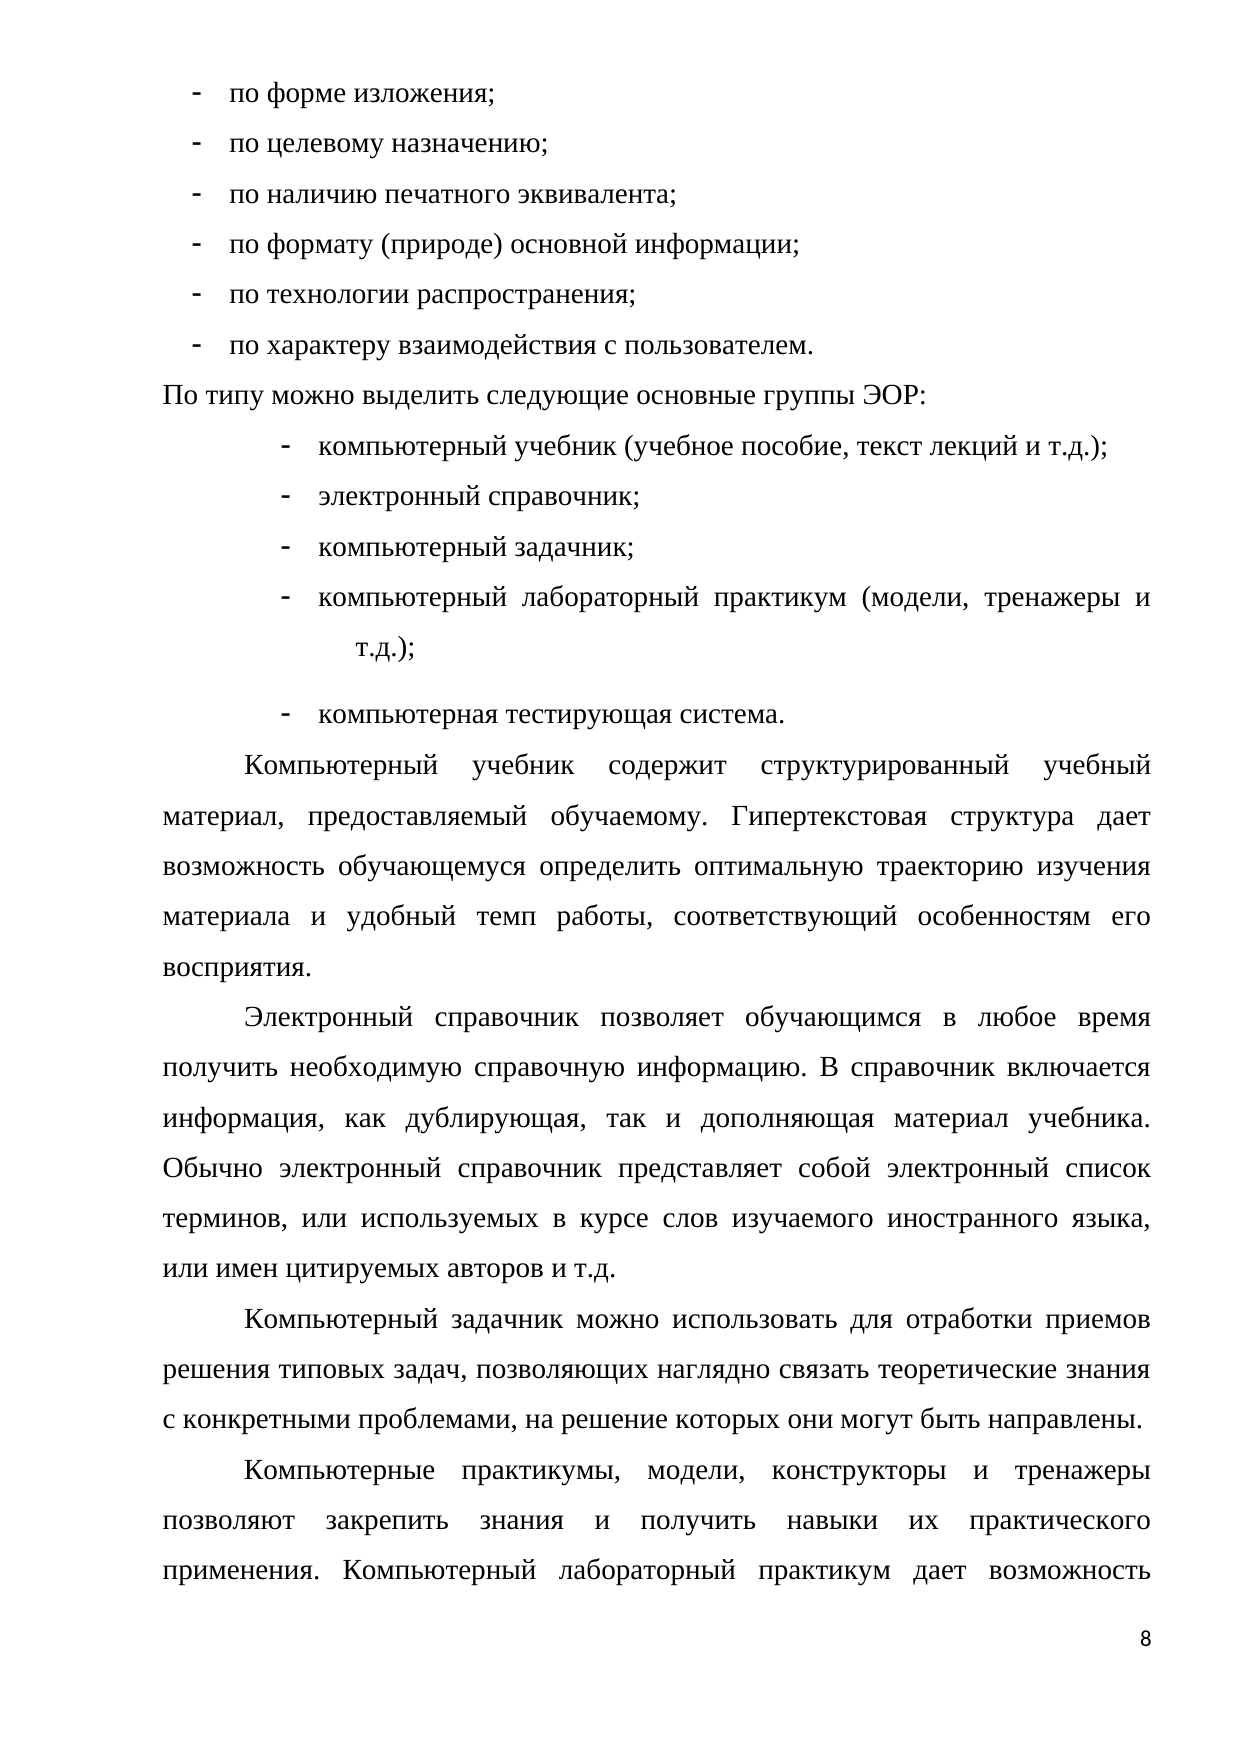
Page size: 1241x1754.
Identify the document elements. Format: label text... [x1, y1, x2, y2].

list электронный справочник; [281, 478, 1152, 512]
list компьютерная тестирующая система. [281, 696, 1152, 729]
list компьютерный лабораторный практикум (модели, тренажеры и т.д.); [281, 579, 1152, 663]
text Электронный справочник позволяет обучающимся в любое время получить необходимую справочную информацию. В справочник включается информация, как дублирующая, так и дополняющая материал учебника. Обычно электронный справочник представляет собой электронный список терминов, или используемых в курсе слов изучаемого иностранного языка, или имен цитируемых авторов и т.д. [162, 999, 1152, 1284]
text Компьютерный учебник содержит структурированный учебный материал, предоставляемый обучаемому. Гипертекстовая структура дает возможность обучающемуся определить оптимальную траекторию изучения материала и удобный темп работы, соответствующий особенностям его восприятия. [162, 747, 1152, 982]
list по характеру взаимодействия с пользователем. [192, 327, 1152, 361]
list компьютерный задачник; [281, 529, 1152, 562]
list компьютерный учебник (учебное пособие, текст лекций и т.д.); [281, 428, 1152, 461]
list по наличию печатного эквивалента; [192, 176, 1152, 209]
list по технологии распространения; [192, 277, 1152, 310]
text Компьютерные практикумы, модели, конструкторы и тренажеры позволяют закрепить знания и получить навыки их практического применения. Компьютерный лабораторный практикум дает возможность [162, 1452, 1152, 1586]
text Компьютерный задачник можно использовать для отработки приемов решения типовых задач, позволяющих наглядно связать теоретические знания с конкретными проблемами, на решение которых они могут быть направлены. [162, 1301, 1152, 1435]
list по целевому назначению; [192, 125, 1152, 159]
list по форме изложения; [192, 75, 1152, 109]
list по формату (природе) основной информации; [192, 226, 1152, 260]
text По типу можно выделить следующие основные группы ЭОР: [162, 377, 1152, 411]
